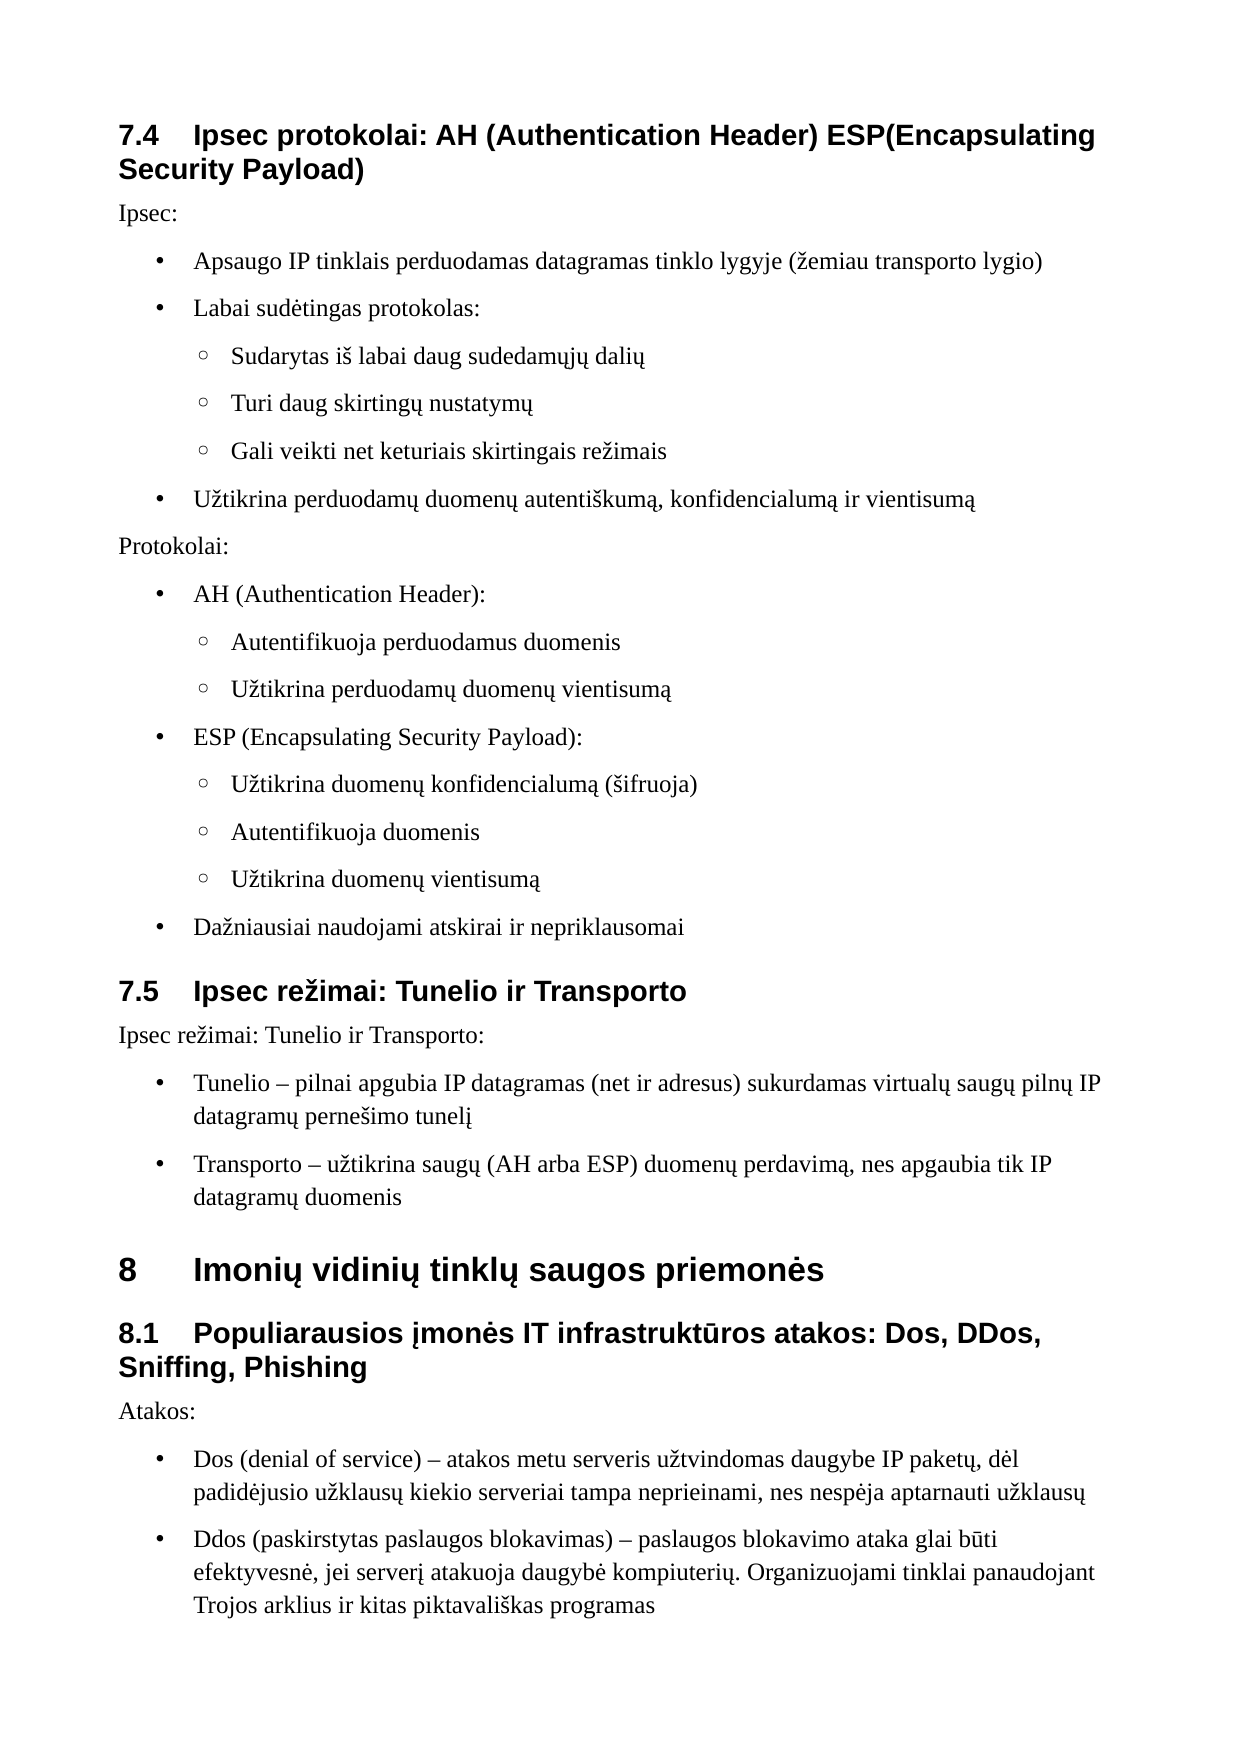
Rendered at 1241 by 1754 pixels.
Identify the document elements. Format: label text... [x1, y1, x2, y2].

subtitle Ipsec režimai: Tunelio ir Transporto [118, 974, 1122, 1008]
list Turi daug skirtingų nustatymų [193, 388, 1122, 417]
subtitle Ipsec protokolai: AH (Authentication Header) ESP(Encapsulating Security Payload) [118, 118, 1122, 186]
list Užtikrina duomenų konfidencialumą (šifruoja) [193, 769, 1122, 798]
list Transporto – užtikrina saugų (AH arba ESP) duomenų perdavimą, nes apgaubia tik IP datagramų duomenis [156, 1149, 1122, 1211]
list Sudarytas iš labai daug sudedamųjų dalių [193, 341, 1122, 370]
list Dos (denial of service) – atakos metu serveris užtvindomas daugybe IP paketų, dėl padidėjusio užklausų kiekio serveriai tampa neprieinami, nes nespėja aptarnauti užklausų [156, 1444, 1122, 1505]
list Užtikrina perduodamų duomenų vientisumą [193, 674, 1122, 703]
list Dažniausiai naudojami atskirai ir nepriklausomai [156, 912, 1122, 941]
text Protokolai: [118, 531, 1122, 560]
list Gali veikti net keturiais skirtingais režimais [193, 436, 1122, 465]
list Ddos (paskirstytas paslaugos blokavimas) – paslaugos blokavimo ataka glai būti efektyvesnė, jei serverį atakuoja daugybė kompiuterių. Organizuojami tinklai panaudojant Trojos arklius ir kitas piktavališkas programas [156, 1524, 1122, 1619]
list Labai sudėtingas protokolas: [156, 293, 1122, 322]
text Ipsec režimai: Tunelio ir Transporto: [118, 1021, 1122, 1049]
list AH (Authentication Header): [156, 579, 1122, 608]
subtitle Populiarausios įmonės IT infrastruktūros atakos: Dos, DDos, Sniffing, Phishing [118, 1316, 1122, 1383]
list Užtikrina duomenų vientisumą [193, 864, 1122, 893]
list Užtikrina perduodamų duomenų autentiškumą, konfidencialumą ir vientisumą [156, 484, 1122, 512]
list Autentifikuoja perduodamus duomenis [193, 627, 1122, 655]
list Autentifikuoja duomenis [193, 817, 1122, 846]
text Ipsec: [118, 198, 1122, 227]
list Tunelio – pilnai apgubia IP datagramas (net ir adresus) sukurdamas virtualų saugų pilnų IP datagramų pernešimo tunelį [156, 1068, 1122, 1130]
subtitle Imonių vidinių tinklų saugos priemonės [118, 1250, 1122, 1289]
list Apsaugo IP tinklais perduodamas datagramas tinklo lygyje (žemiau transporto lygio) [156, 246, 1122, 274]
text Atakos: [118, 1396, 1122, 1425]
list ESP (Encapsulating Security Payload): [156, 722, 1122, 751]
